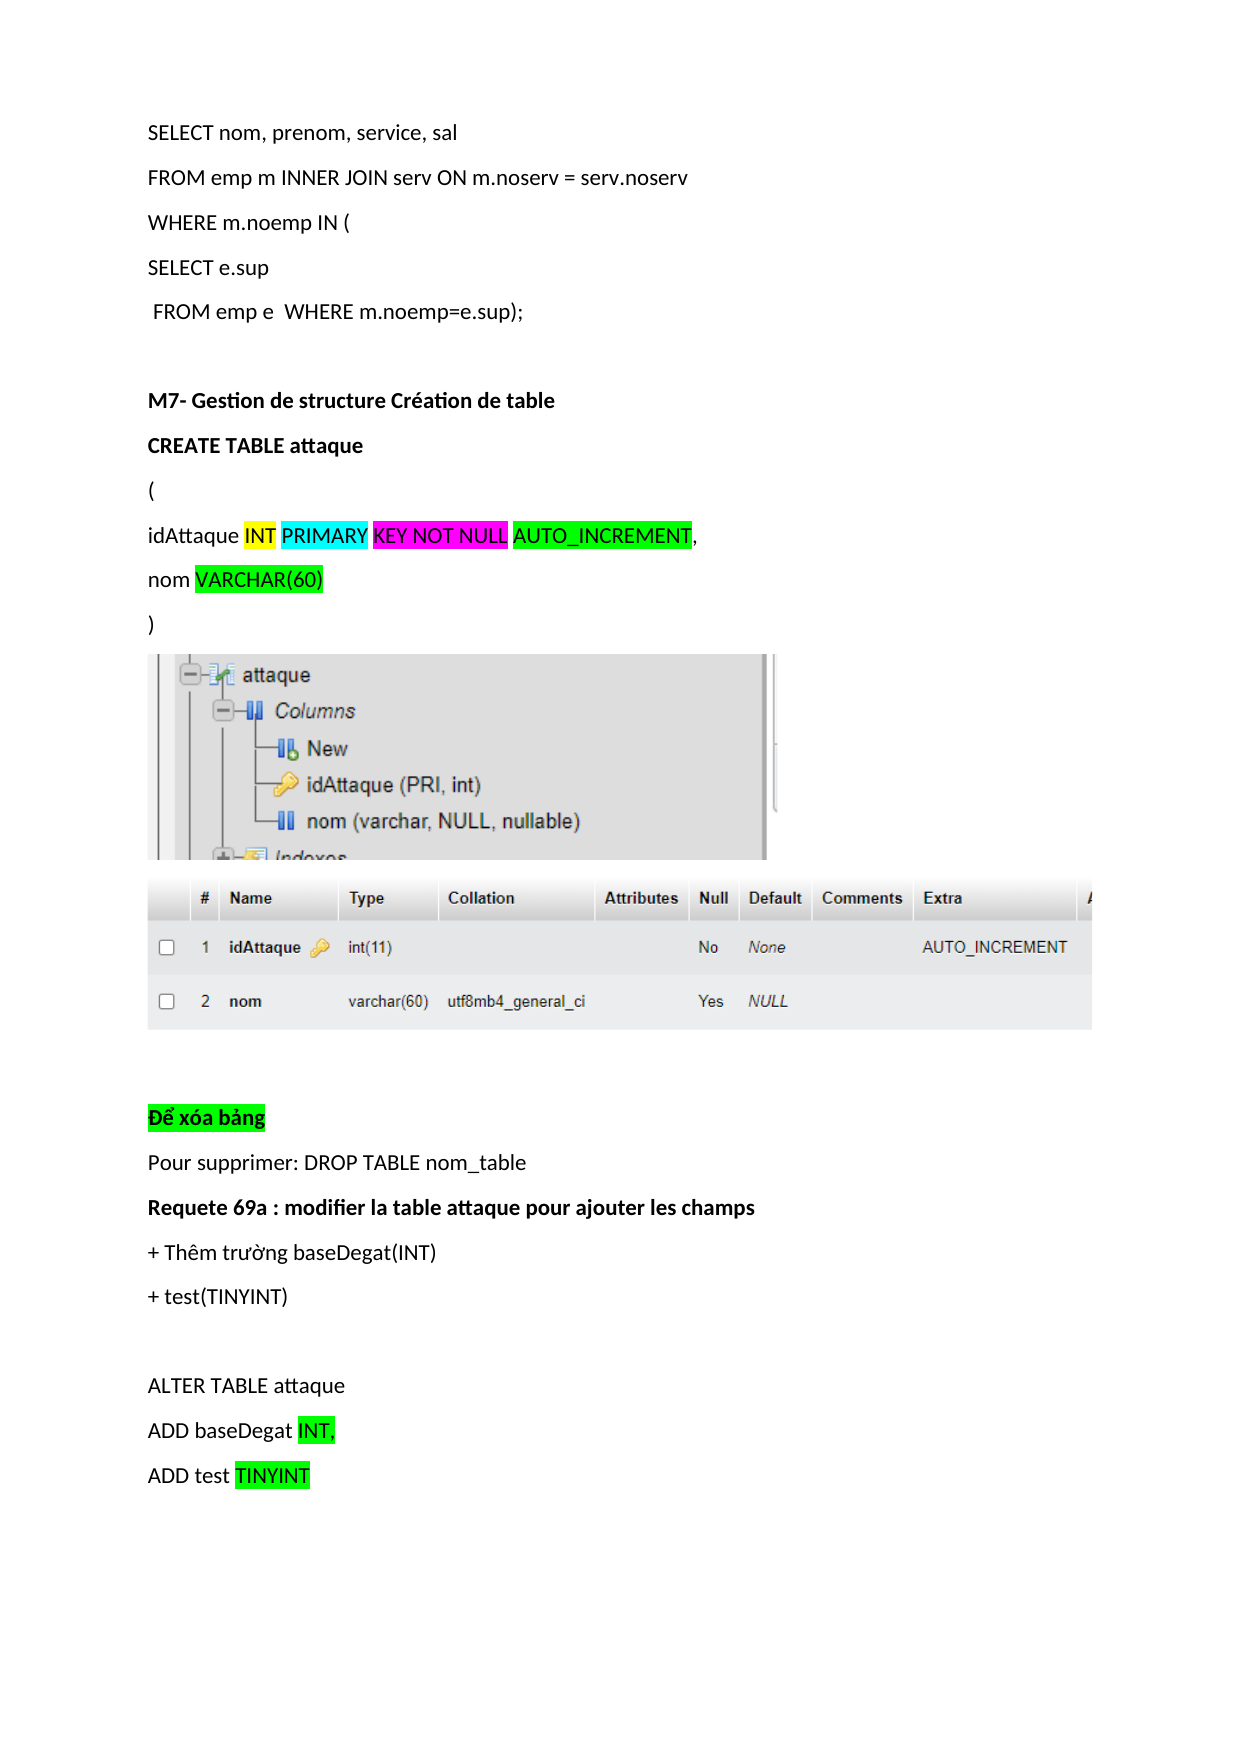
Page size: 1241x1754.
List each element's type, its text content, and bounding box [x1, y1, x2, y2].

text WHERE m.noemp IN ( [148, 208, 1093, 236]
text Requete 69a : modifier la table attaque pour ajouter les champs [148, 1193, 1093, 1221]
text ) [148, 610, 1093, 638]
text idAttaque INT PRIMARY KEY NOT NULL AUTO_INCREMENT, [148, 521, 1093, 549]
text ALTER TABLE attaque [148, 1372, 1093, 1400]
text nom VARCHAR(60) [148, 565, 1093, 593]
text + Thêm trường baseDegat(INT) [148, 1238, 1093, 1266]
text + test(TINYINT) [148, 1282, 1093, 1310]
text FROM emp m INNER JOIN serv ON m.noserv = serv.noserv [148, 163, 1093, 191]
text SELECT e.sup [148, 253, 1093, 281]
text CREATE TABLE attaque [148, 431, 1093, 459]
text Pour supprimer: DROP TABLE nom_table [148, 1148, 1093, 1176]
text ADD baseDegat INT, [148, 1416, 1093, 1444]
text SELECT nom, prenom, service, sal [148, 118, 1093, 147]
text ( [148, 476, 1093, 504]
text FROM emp e WHERE m.noemp=e.sup); [148, 297, 1093, 325]
text ADD test TINYINT [148, 1461, 1093, 1489]
text M7- Gestion de structure Création de table [148, 387, 1093, 415]
text Để xóa bảng [148, 1103, 1093, 1132]
